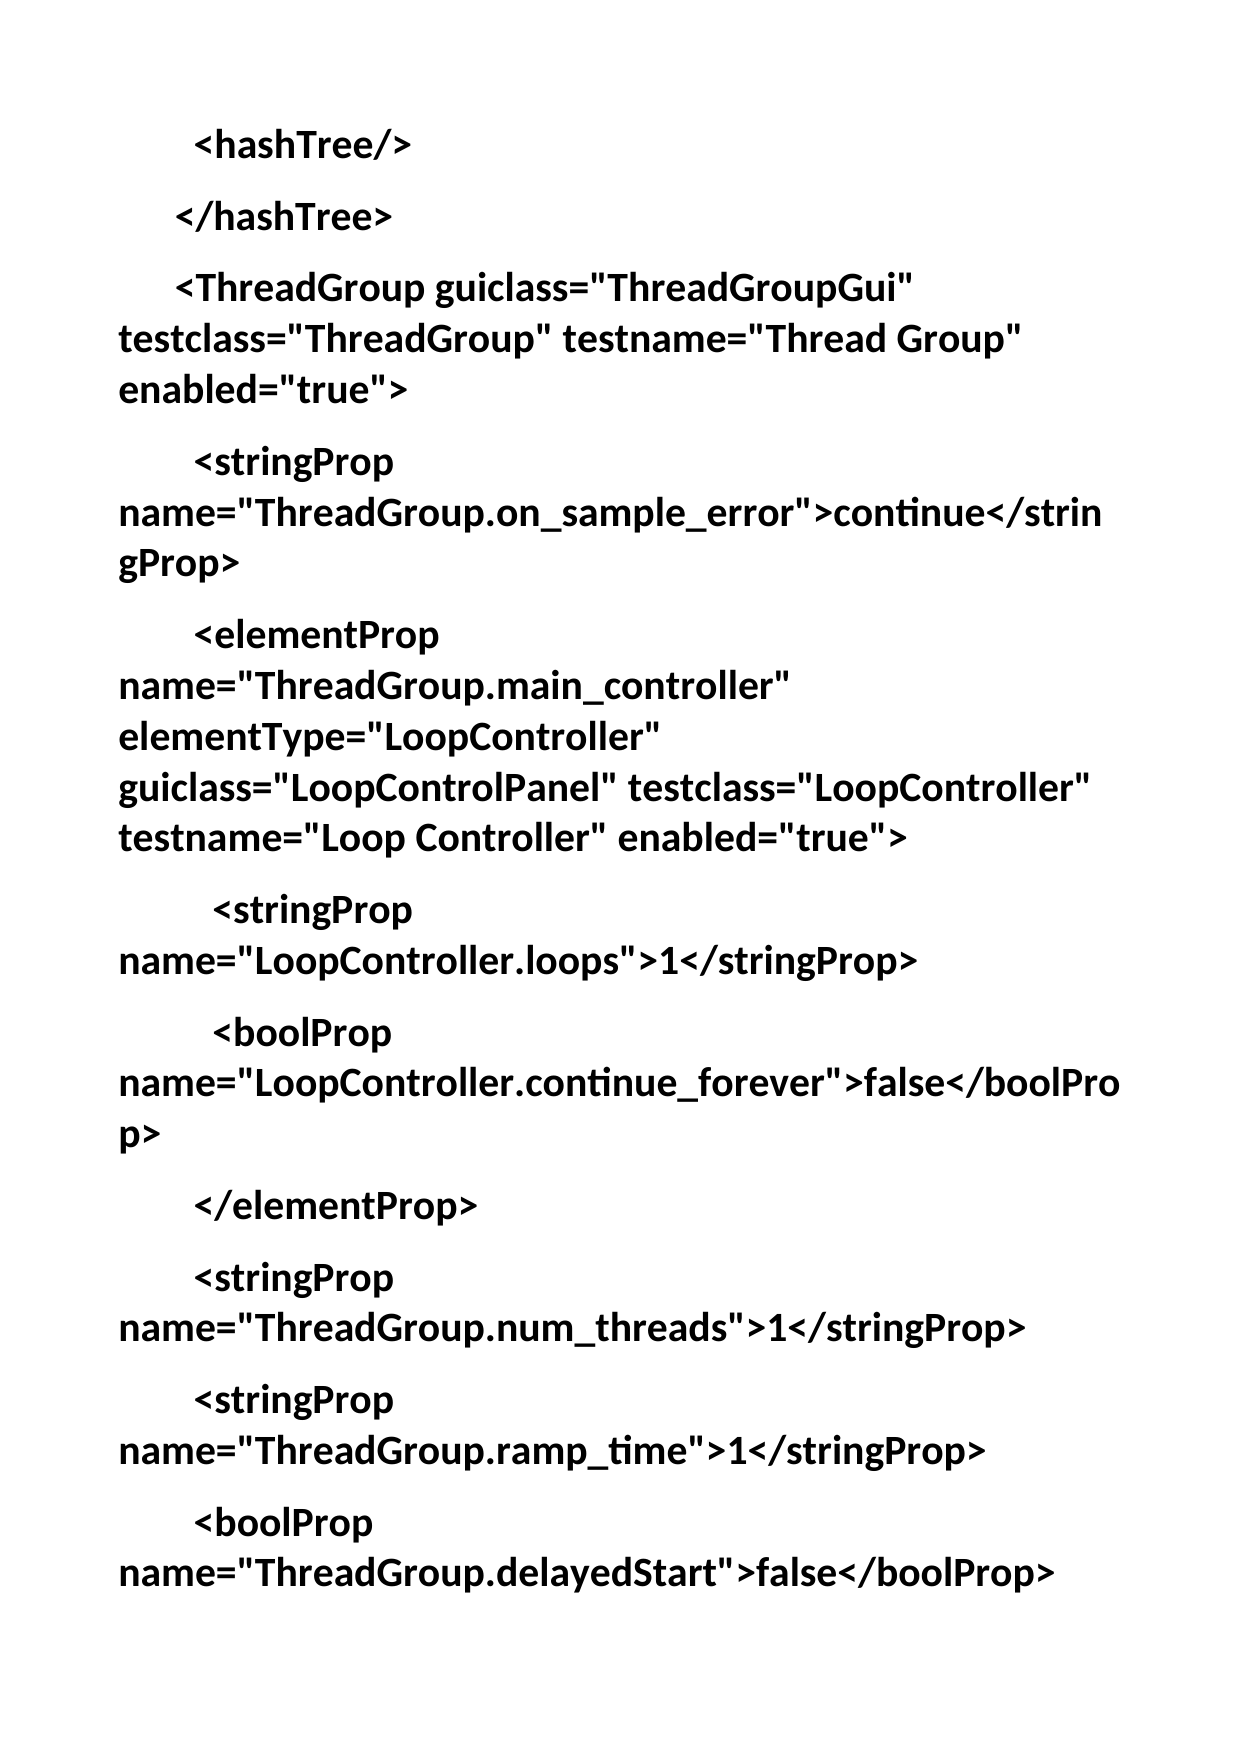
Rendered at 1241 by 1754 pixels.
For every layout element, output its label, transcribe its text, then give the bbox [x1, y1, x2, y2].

text <boolProp name="LoopController.continue_forever">false</boolProp> [118, 1006, 1122, 1158]
text <stringProp name="ThreadGroup.ramp_time">1</stringProp> [118, 1373, 1122, 1475]
text <elementProp name="ThreadGroup.main_controller" elementType="LoopController" guiclass="LoopControlPanel" testclass="LoopController" testname="Loop Controller" enabled="true"> [118, 608, 1122, 862]
text <stringProp name="ThreadGroup.num_threads">1</stringProp> [118, 1251, 1122, 1352]
text <ThreadGroup guiclass="ThreadGroupGui" testclass="ThreadGroup" testname="Thread Group" enabled="true"> [118, 261, 1122, 414]
text </elementProp> [118, 1179, 1122, 1230]
text <stringProp name="LoopController.loops">1</stringProp> [118, 883, 1122, 985]
text <hashTree/> [118, 118, 1122, 169]
text <boolProp name="ThreadGroup.delayedStart">false</boolProp> [118, 1496, 1122, 1597]
text <stringProp name="ThreadGroup.on_sample_error">continue</stringProp> [118, 435, 1122, 587]
text </hashTree> [118, 190, 1122, 241]
